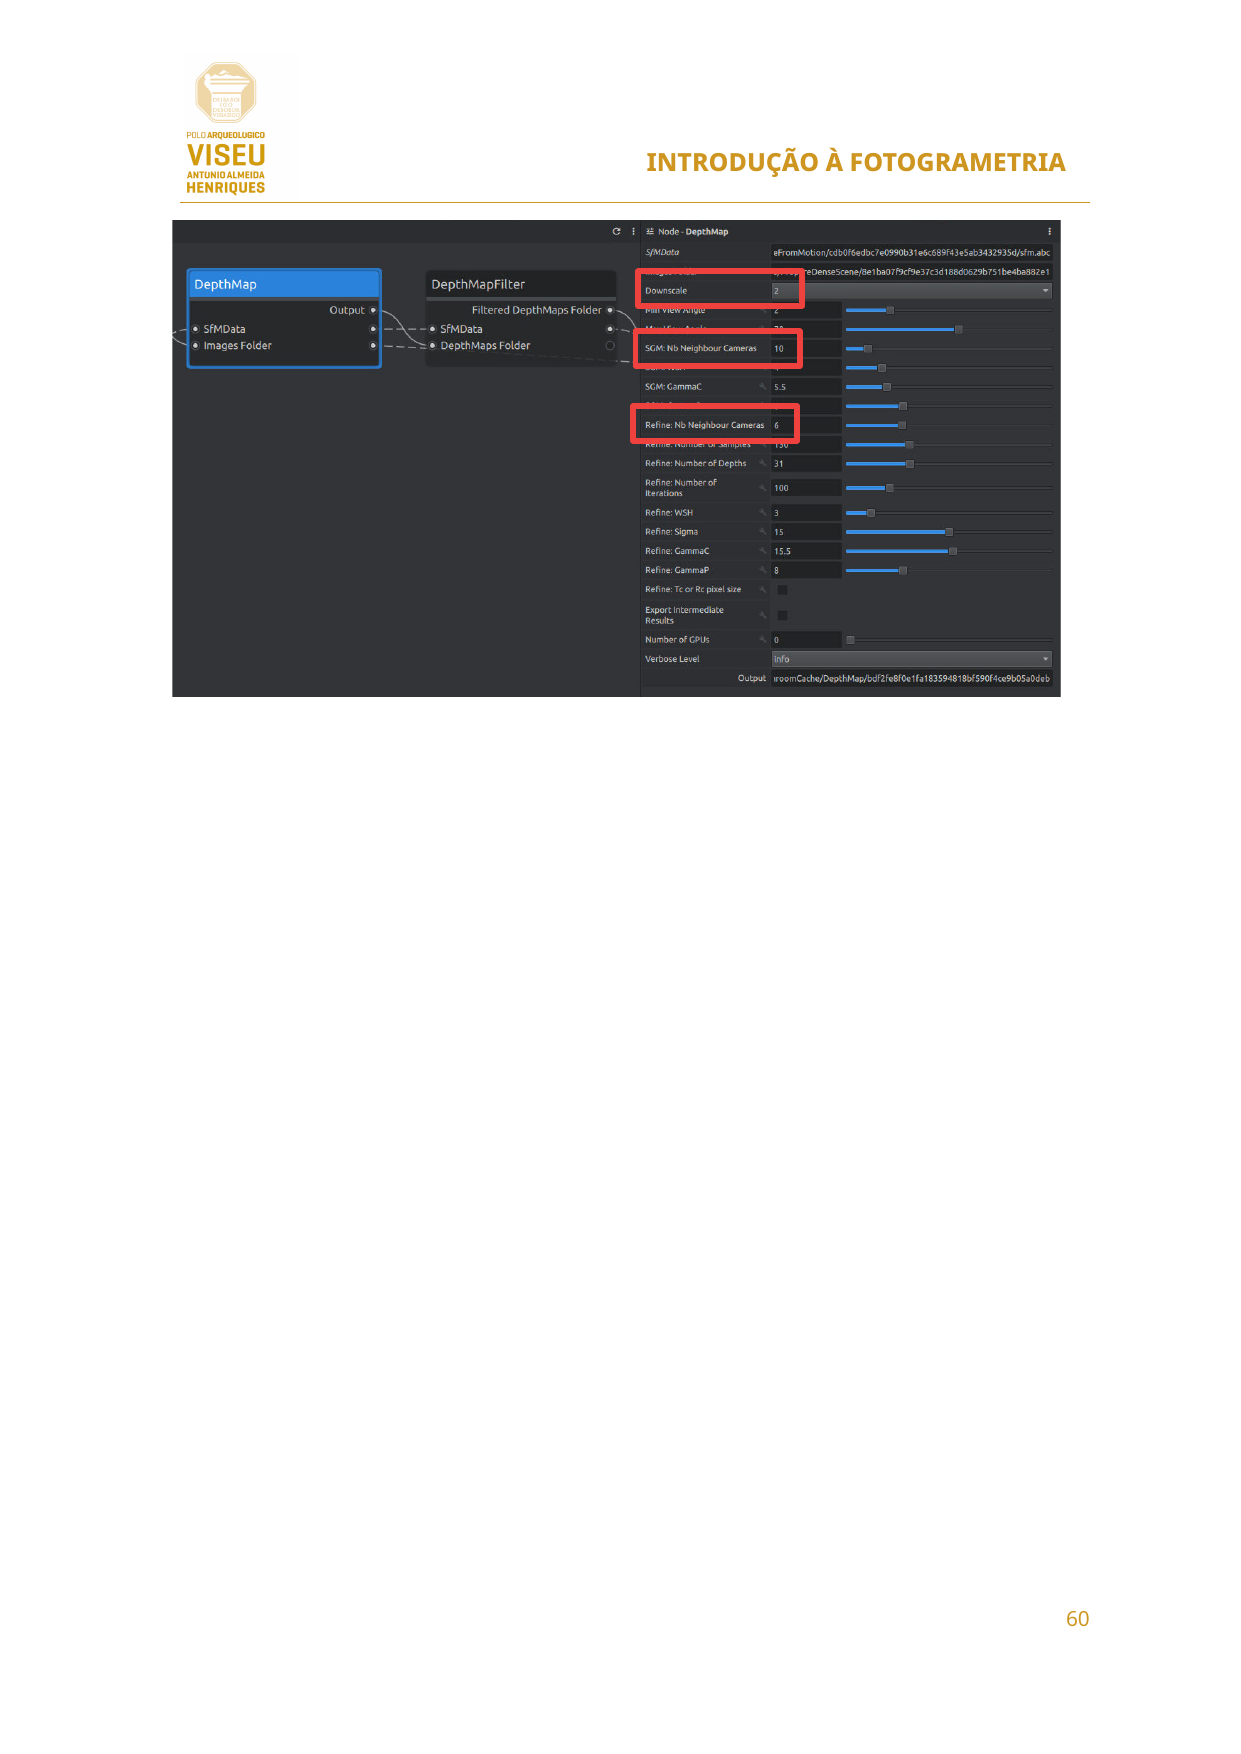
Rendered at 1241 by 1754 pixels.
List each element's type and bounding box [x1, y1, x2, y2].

picture [184, 54, 300, 202]
picture [172, 220, 1061, 697]
